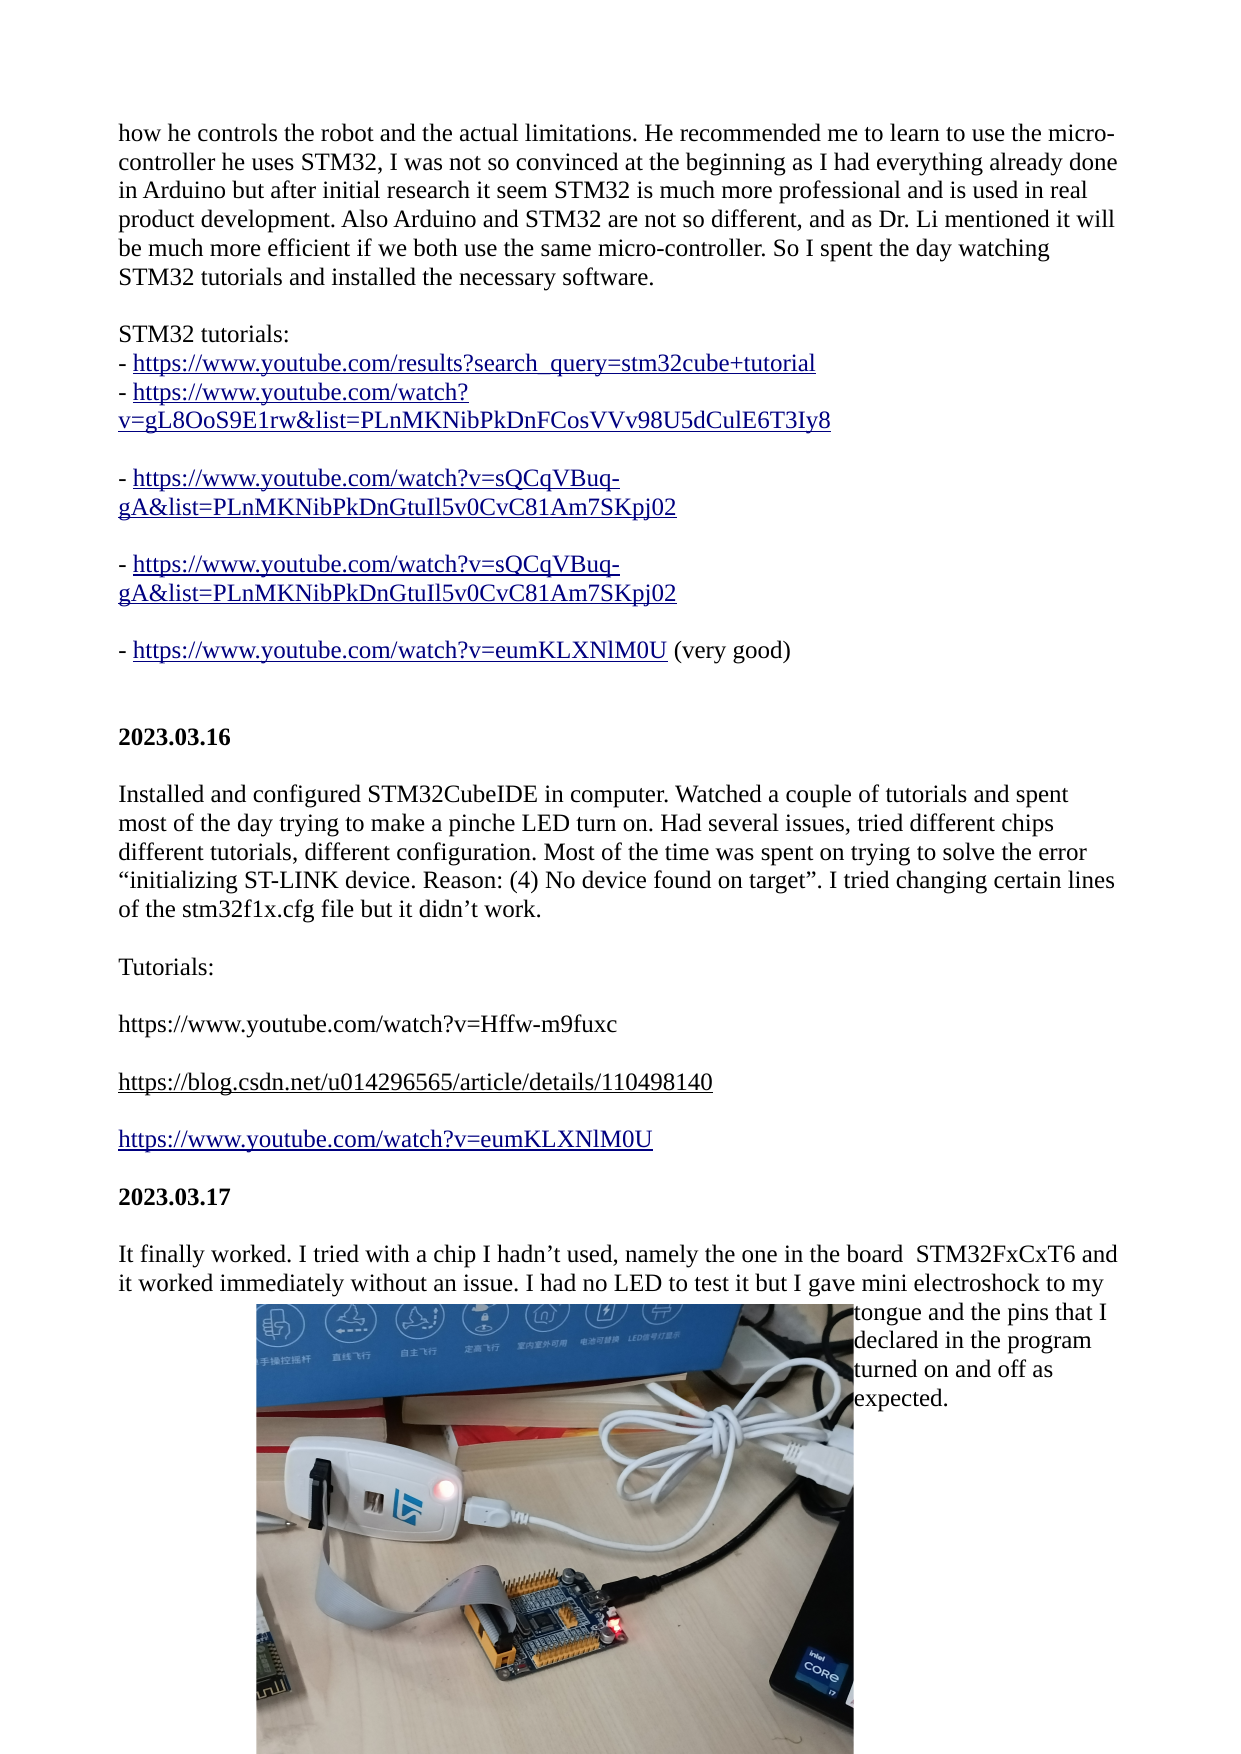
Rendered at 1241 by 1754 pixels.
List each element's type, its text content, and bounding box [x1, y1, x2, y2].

text It finally worked. I tried with a chip I hadn’t used, namely the one in the board STM32FxCxT6 and it worked immediately without an issue. I had no LED to test it but I gave mini electroshock to my tongue and the pins that I declared in the program turned on and off as expected. [118, 1239, 1122, 1412]
picture [256, 1304, 854, 1754]
text 2023.03.16 [118, 722, 1122, 751]
text https://www.youtube.com/watch?v=eumKLXNlM0U [118, 1124, 1122, 1153]
text Installed and configured STM32CubeIDE in computer. Watched a couple of tutorials and spent most of the day trying to make a pinche LED turn on. Had several issues, tried different chips different tutorials, different configuration. Most of the time was spent on trying to solve the error “initializing ST-LINK device. Reason: (4) No device found on target”. I tried changing certain lines of the stm32f1x.cfg file but it didn’t work. [118, 779, 1122, 923]
text how he controls the robot and the actual limitations. He recommended me to learn to use the micro-controller he uses STM32, I was not so convinced at the beginning as I had everything already done in Arduino but after initial research it seem STM32 is much more professional and is used in real product development. Also Arduino and STM32 are not so different, and as Dr. Li mentioned it will be much more efficient if we both use the same micro-controller. So I spent the day watching STM32 tutorials and installed the necessary software. [118, 118, 1122, 291]
text - https://www.youtube.com/watch?v=sQCqVBuq-gA&list=PLnMKNibPkDnGtuIl5v0CvC81Am7SKpj02 [118, 549, 1122, 607]
text - https://www.youtube.com/watch?v=gL8OoS9E1rw&list=PLnMKNibPkDnFCosVVv98U5dCulE6T3Iy8 [118, 377, 1122, 434]
text https://www.youtube.com/watch?v=Hffw-m9fuxc [118, 1009, 1122, 1038]
text Tutorials: [118, 952, 1122, 981]
text https://blog.csdn.net/u014296565/article/details/110498140 [118, 1067, 1122, 1096]
text - https://www.youtube.com/watch?v=sQCqVBuq-gA&list=PLnMKNibPkDnGtuIl5v0CvC81Am7SKpj02 [118, 463, 1122, 521]
text - https://www.youtube.com/watch?v=eumKLXNlM0U (very good) [118, 636, 1122, 664]
text STM32 tutorials: [118, 319, 1122, 348]
text 2023.03.17 [118, 1182, 1122, 1211]
text - https://www.youtube.com/results?search_query=stm32cube+tutorial [118, 348, 1122, 377]
